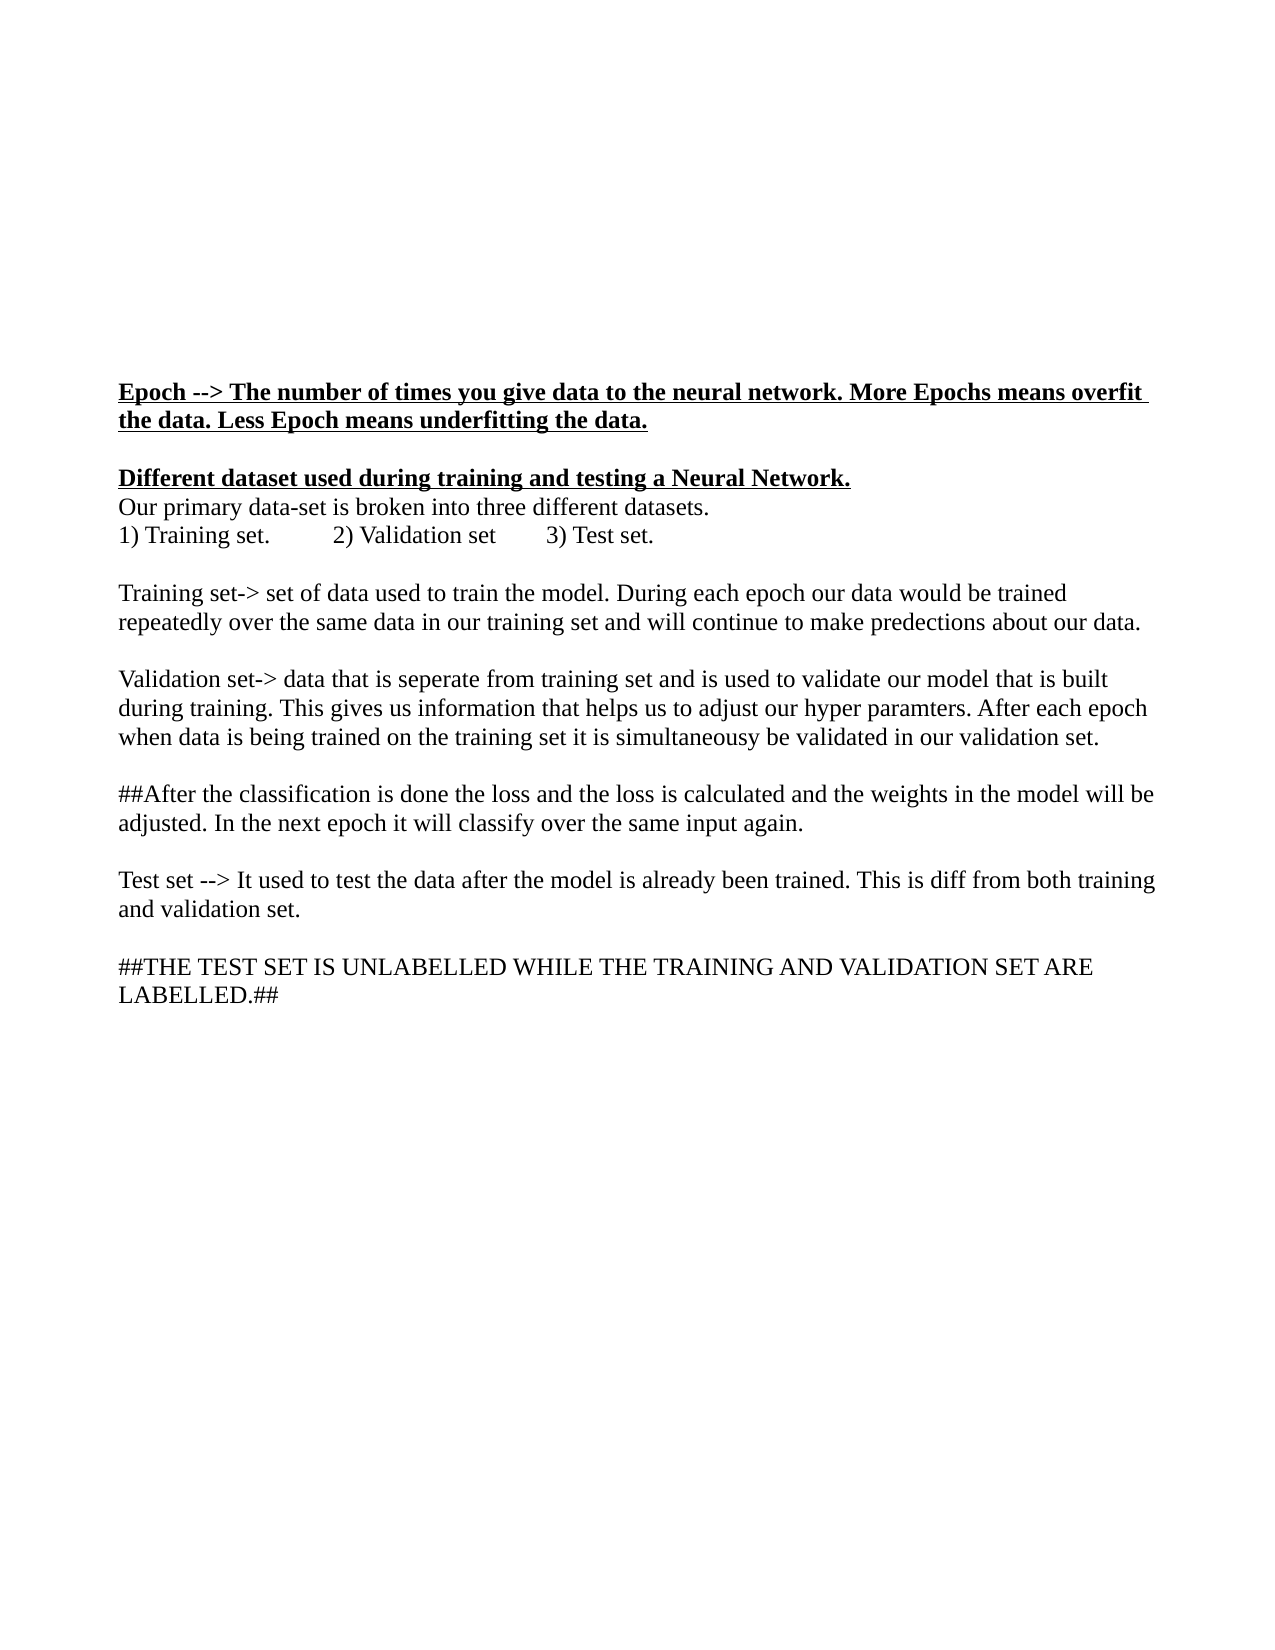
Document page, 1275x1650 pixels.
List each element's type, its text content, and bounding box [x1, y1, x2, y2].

text Our primary data-set is broken into three different datasets. [118, 492, 1157, 521]
text Epoch --> The number of times you give data to the neural network. More Epochs means overfit the data. Less Epoch means underfitting the data. [118, 377, 1157, 434]
text Test set --> It used to test the data after the model is already been trained. This is diff from both training and validation set. [118, 866, 1157, 923]
text Different dataset used during training and testing a Neural Network. [118, 463, 1157, 492]
text 1) Training set. 2) Validation set 3) Test set. [118, 521, 1157, 549]
text Validation set-> data that is seperate from training set and is used to validate our model that is built during training. This gives us information that helps us to adjust our hyper paramters. After each epoch when data is being trained on the training set it is simultaneousy be validated in our validation set. [118, 664, 1157, 751]
text Training set-> set of data used to train the model. During each epoch our data would be trained repeatedly over the same data in our training set and will continue to make predections about our data. [118, 578, 1157, 636]
text ##THE TEST SET IS UNLABELLED WHILE THE TRAINING AND VALIDATION SET ARE LABELLED.## [118, 952, 1157, 1009]
text ##After the classification is done the loss and the loss is calculated and the weights in the model will be adjusted. In the next epoch it will classify over the same input again. [118, 779, 1157, 837]
